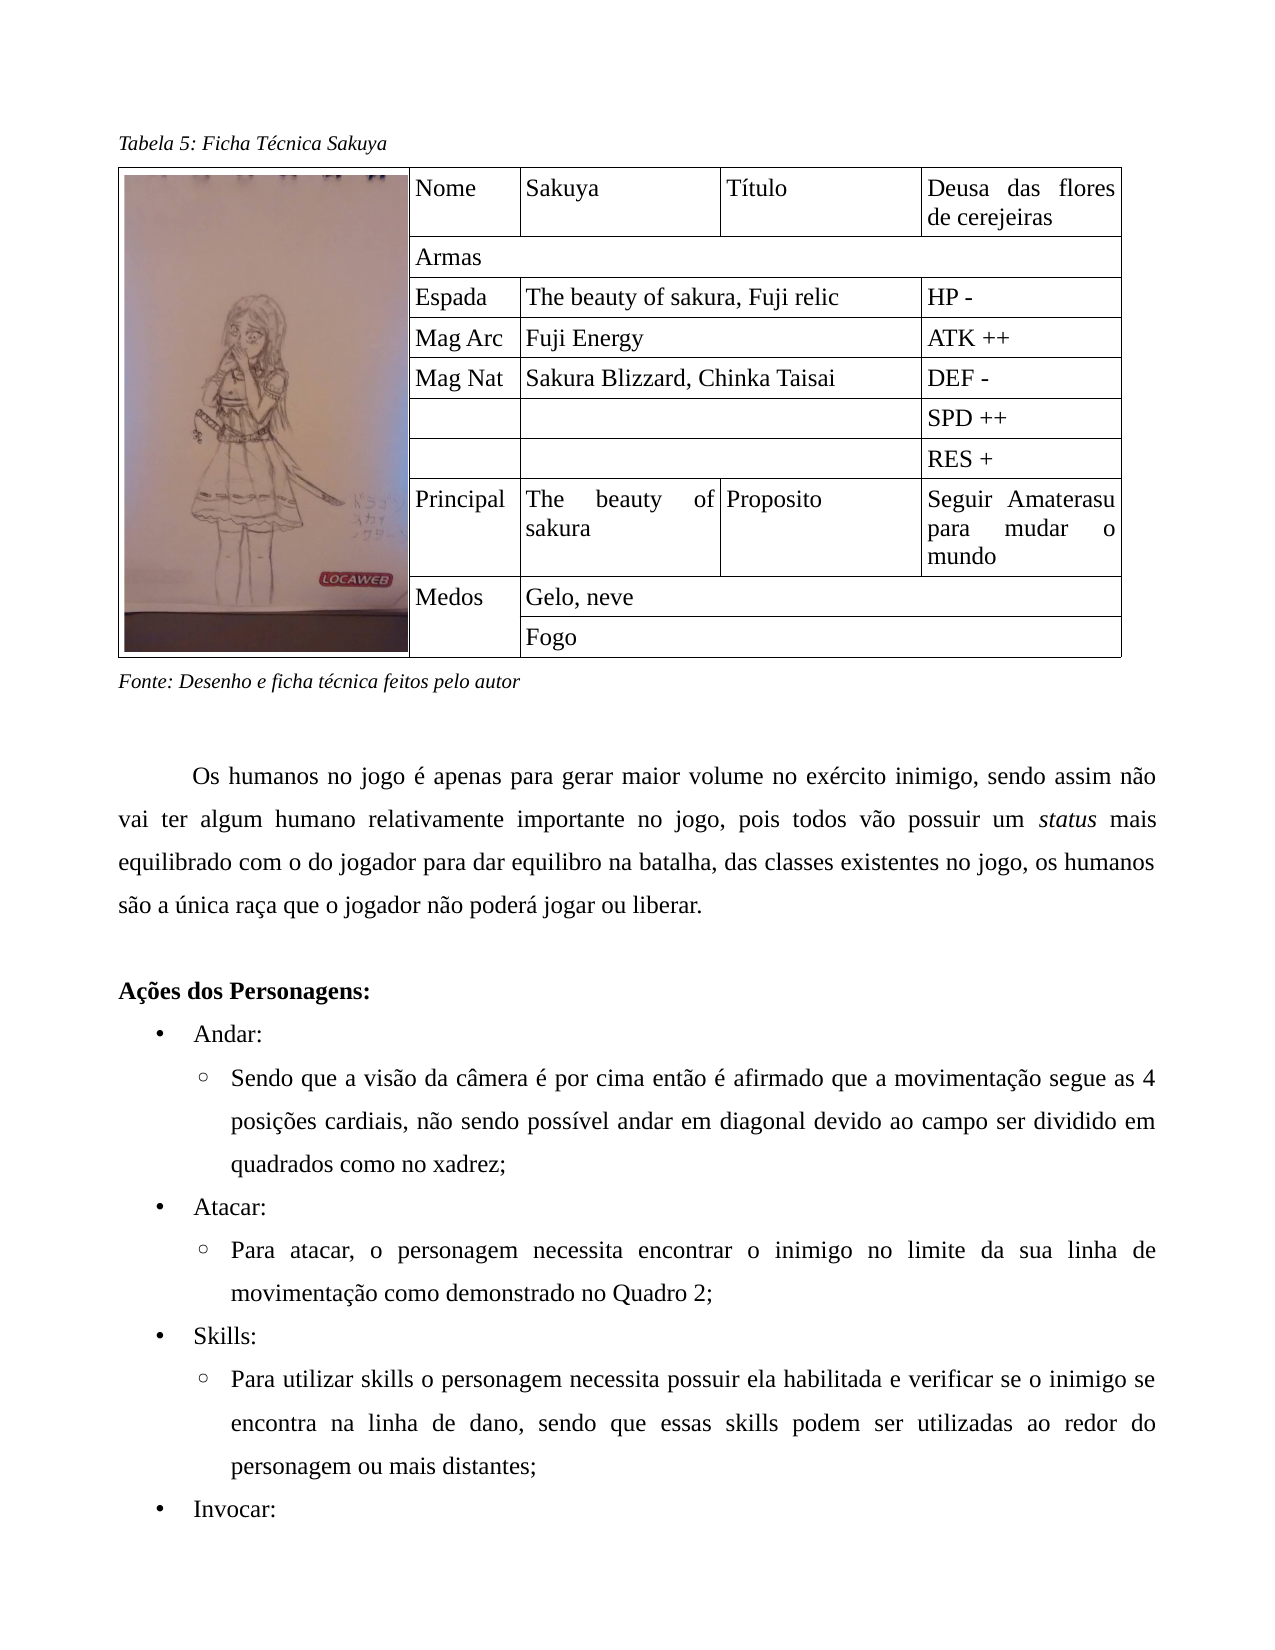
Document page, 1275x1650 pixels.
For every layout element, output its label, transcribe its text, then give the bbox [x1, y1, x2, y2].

list Sendo que a visão da câmera é por cima então é afirmado que a movimentação segue as 4 posições cardiais, não sendo possível andar em diagonal devido ao campo ser dividido em quadrados como no xadrez; [193, 1063, 1157, 1178]
list Andar: [156, 1019, 1157, 1048]
list Invocar: [156, 1494, 1157, 1523]
table_cell Principal [410, 479, 520, 576]
table_cell Gelo, neve [521, 577, 1121, 616]
table_cell RES + [922, 439, 1121, 478]
list Atacar: [156, 1192, 1157, 1221]
table_cell Fuji Energy [521, 318, 921, 357]
table_header Sakuya [521, 168, 720, 236]
table_cell Medos [410, 577, 520, 657]
table_header Deusa das flores de cerejeiras [922, 168, 1121, 236]
table_cell Fogo [521, 617, 1121, 657]
list Para atacar, o personagem necessita encontrar o inimigo no limite da sua linha de movimentação como demonstrado no Quadro 2; [193, 1235, 1157, 1307]
table_cell Mag Nat [410, 358, 520, 397]
table_cell [410, 399, 520, 438]
text Ações dos Personagens: [118, 976, 1157, 1005]
table_header [119, 168, 409, 657]
table_cell DEF - [922, 358, 1121, 397]
table_cell Espada [410, 278, 520, 317]
table_header Nome [410, 168, 520, 236]
table_cell [410, 439, 520, 478]
table_header Título [721, 168, 921, 236]
table_cell Mag Arc [410, 318, 520, 357]
table_cell SPD ++ [922, 399, 1121, 438]
table_cell [521, 399, 921, 438]
table_cell ATK ++ [922, 318, 1121, 357]
table_cell Proposito [721, 479, 921, 576]
table_cell HP - [922, 278, 1121, 317]
list Para utilizar skills o personagem necessita possuir ela habilitada e verificar se o inimigo se encontra na linha de dano, sendo que essas skills podem ser utilizadas ao redor do personagem ou mais distantes; [193, 1364, 1157, 1479]
text Fonte: Desenho e ficha técnica feitos pelo autor [118, 669, 1157, 693]
text Tabela 5: Ficha Técnica Sakuya [118, 131, 1157, 155]
table_cell [521, 439, 921, 478]
table_cell Armas [410, 237, 1121, 277]
table_cell The beauty of sakura, Fuji relic [521, 278, 921, 317]
text Os humanos no jogo é apenas para gerar maior volume no exército inimigo, sendo assim não vai ter algum humano relativamente importante no jogo, pois todos vão possuir um status mais equilibrado com o do jogador para dar equilibro na batalha, das classes existentes no jogo, os humanos são a única raça que o jogador não poderá jogar ou liberar. [118, 761, 1157, 919]
list Skills: [156, 1321, 1157, 1350]
picture [124, 175, 408, 652]
table_cell Sakura Blizzard, Chinka Taisai [521, 358, 921, 397]
table_cell Seguir Amaterasu para mudar o mundo [922, 479, 1121, 576]
table_cell The beauty of sakura [521, 479, 720, 576]
